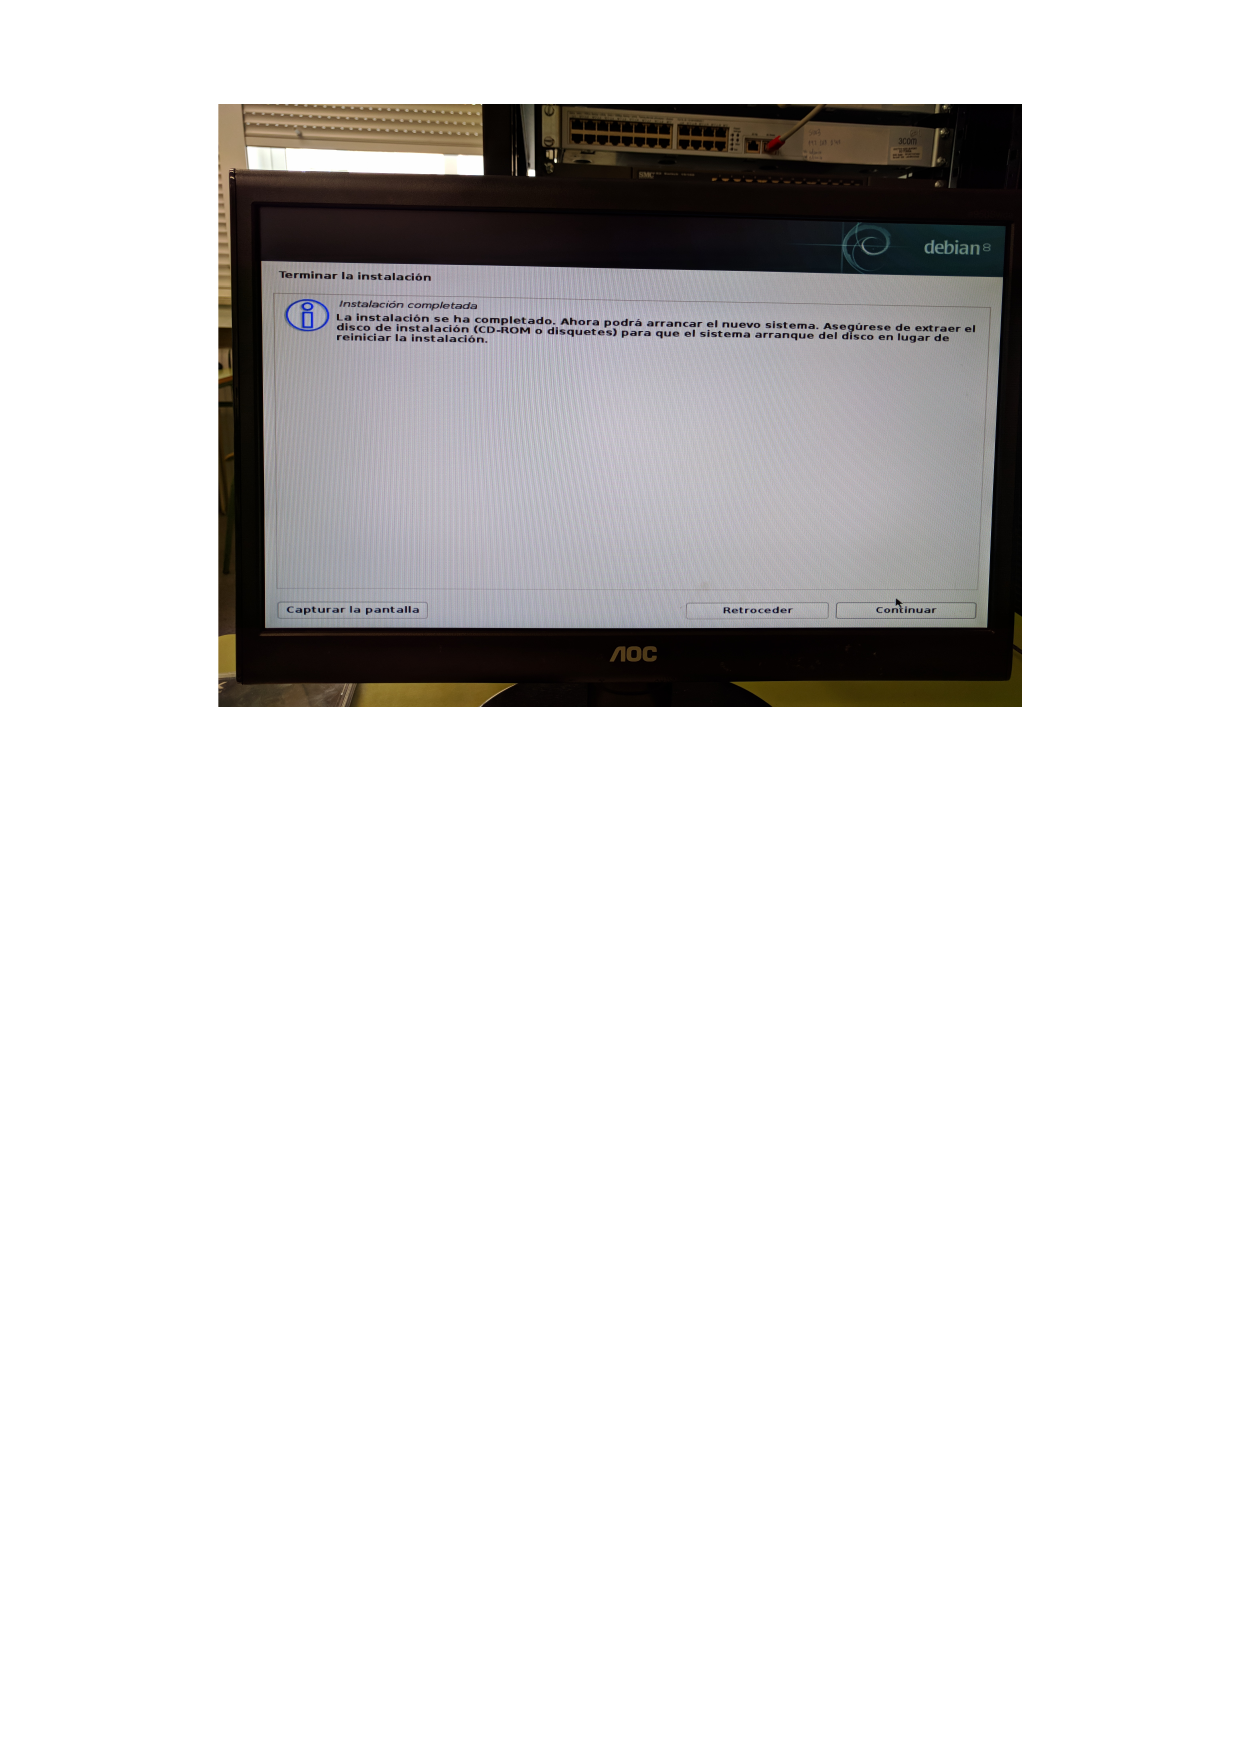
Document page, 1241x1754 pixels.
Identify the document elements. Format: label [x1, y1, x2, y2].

picture [218, 104, 1022, 707]
